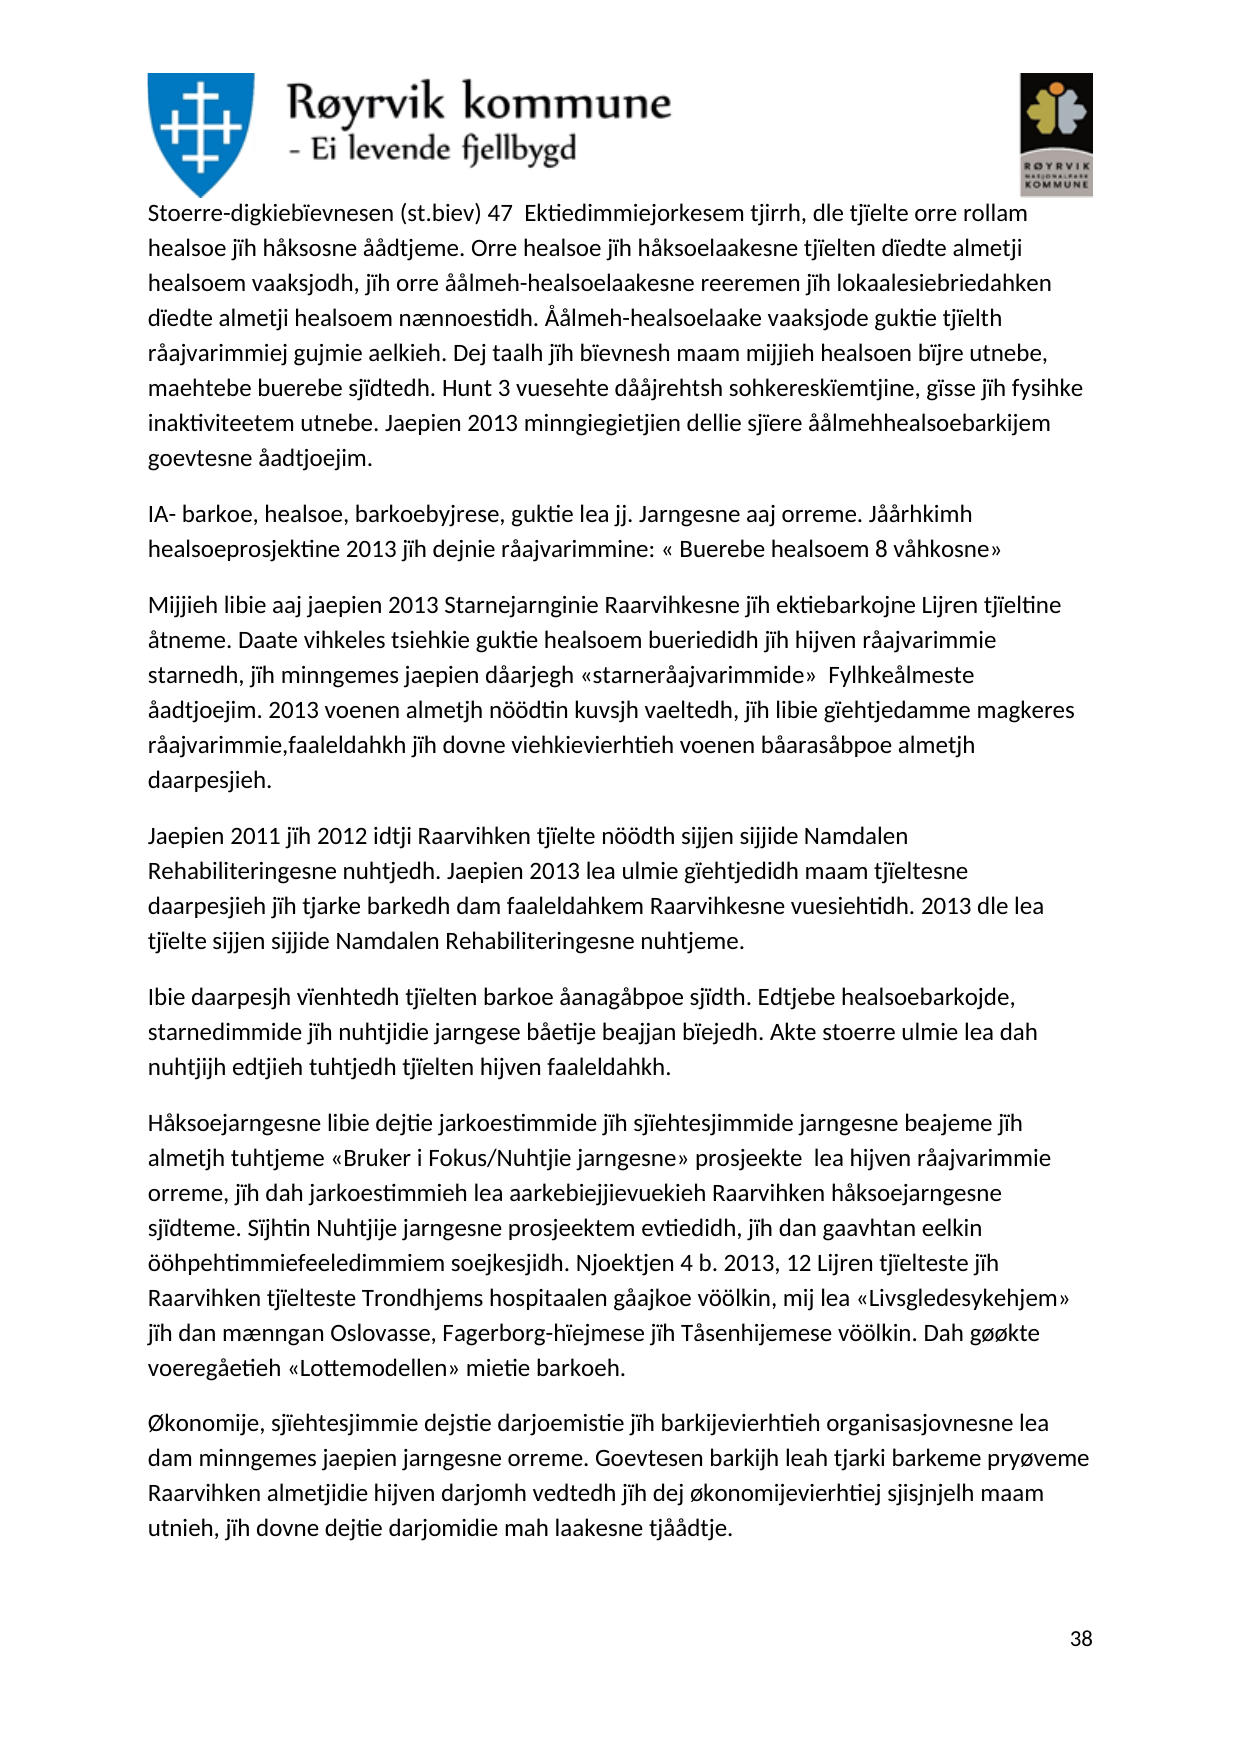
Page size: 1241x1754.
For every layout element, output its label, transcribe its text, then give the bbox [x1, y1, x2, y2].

text Mijjieh libie aaj jaepien 2013 Starnejarnginie Raarvihkesne jïh ektiebarkojne Lijren tjïeltine åtneme. Daate vihkeles tsiehkie guktie healsoem bueriedidh jïh hijven råajvarimmie starnedh, jïh minngemes jaepien dåarjegh «starneråajvarimmide» Fylhkeålmeste åadtjoejim. 2013 voenen almetjh nöödtin kuvsjh vaeltedh, jïh libie gïehtjedamme magkeres råajvarimmie,faaleldahkh jïh dovne viehkievierhtieh voenen båarasåbpoe almetjh daarpesjieh. [148, 589, 1093, 795]
text Stoerre-digkiebïevnesen (st.biev) 47 Ektiedimmiejorkesem tjirrh, dle tjïelte orre rollam healsoe jïh håksosne åådtjeme. Orre healsoe jïh håksoelaakesne tjïelten dïedte almetji healsoem vaaksjodh, jïh orre åålmeh-healsoelaakesne reeremen jïh lokaalesiebriedahken dïedte almetji healsoem nænnoestidh. Åålmeh-healsoelaake vaaksjode guktie tjïelth råajvarimmiej gujmie aelkieh. Dej taalh jïh bïevnesh maam mijjieh healsoen bïjre utnebe, maehtebe buerebe sjïdtedh. Hunt 3 vuesehte dååjrehtsh sohkereskïemtjine, gïsse jïh fysihke inaktiviteetem utnebe. Jaepien 2013 minngiegietjien dellie sjïere åålmehhealsoebarkijem goevtesne åadtjoejim. [148, 198, 1093, 473]
text Håksoejarngesne libie dejtie jarkoestimmide jïh sjïehtesjimmide jarngesne beajeme jïh almetjh tuhtjeme «Bruker i Fokus/Nuhtjie jarngesne» prosjeekte lea hijven råajvarimmie orreme, jïh dah jarkoestimmieh lea aarkebiejjievuekieh Raarvihken håksoejarngesne sjïdteme. Sïjhtin Nuhtjije jarngesne prosjeektem evtiedidh, jïh dan gaavhtan eelkin ööhpehtimmiefeeledimmiem soejkesjidh. Njoektjen 4 b. 2013, 12 Lijren tjïelteste jïh Raarvihken tjïelteste Trondhjems hospitaalen gåajkoe vöölkin, mij lea «Livsgledesykehjem» jïh dan mænngan Oslovasse, Fagerborg-hïejmese jïh Tåsenhijemese vöölkin. Dah gøøkte voeregåetieh «Lottemodellen» mietie barkoeh. [148, 1107, 1093, 1382]
text Ibie daarpesjh vïenhtedh tjïelten barkoe åanagåbpoe sjïdth. Edtjebe healsoebarkojde, starnedimmide jïh nuhtjidie jarngese båetije beajjan bïejedh. Akte stoerre ulmie lea dah nuhtjijh edtjieh tuhtjedh tjïelten hijven faaleldahkh. [148, 981, 1093, 1081]
text Økonomije, sjïehtesjimmie dejstie darjoemistie jïh barkijevierhtieh organisasjovnesne lea dam minngemes jaepien jarngesne orreme. Goevtesen barkijh leah tjarki barkeme pryøveme Raarvihken almetjidie hijven darjomh vedtedh jïh dej økonomijevierhtiej sjisjnjelh maam utnieh, jïh dovne dejtie darjomidie mah laakesne tjåådtje. [148, 1408, 1093, 1543]
picture [147, 73, 1093, 198]
text IA- barkoe, healsoe, barkoebyjrese, guktie lea jj. Jarngesne aaj orreme. Jåårhkimh healsoeprosjektine 2013 jïh dejnie råajvarimmine: « Buerebe healsoem 8 våhkosne» [148, 498, 1093, 564]
text Jaepien 2011 jïh 2012 idtji Raarvihken tjïelte nöödth sijjen sijjide Namdalen Rehabiliteringesne nuhtjedh. Jaepien 2013 lea ulmie gïehtjedidh maam tjïeltesne daarpesjieh jïh tjarke barkedh dam faaleldahkem Raarvihkesne vuesiehtidh. 2013 dle lea tjïelte sijjen sijjide Namdalen Rehabiliteringesne nuhtjeme. [148, 820, 1093, 956]
